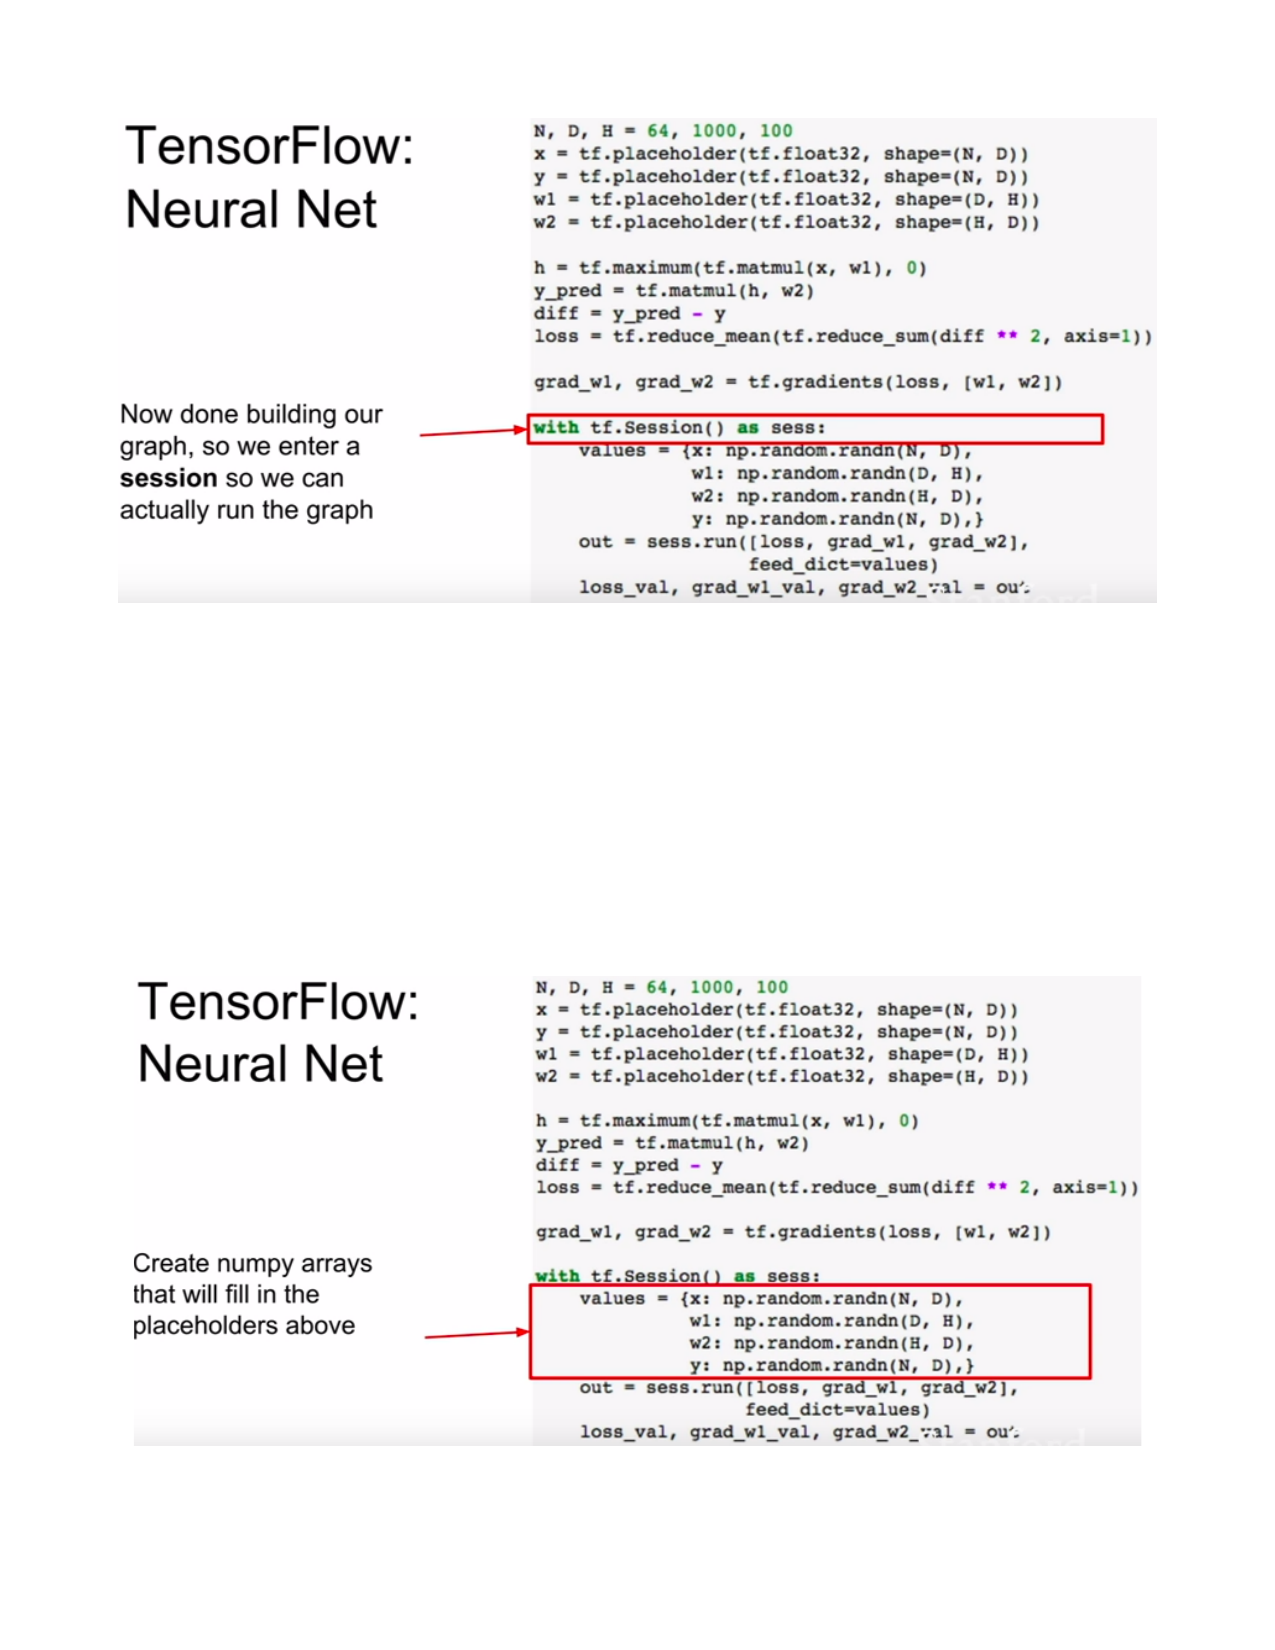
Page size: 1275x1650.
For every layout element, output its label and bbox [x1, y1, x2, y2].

picture [133, 976, 1142, 1446]
picture [118, 118, 1157, 603]
